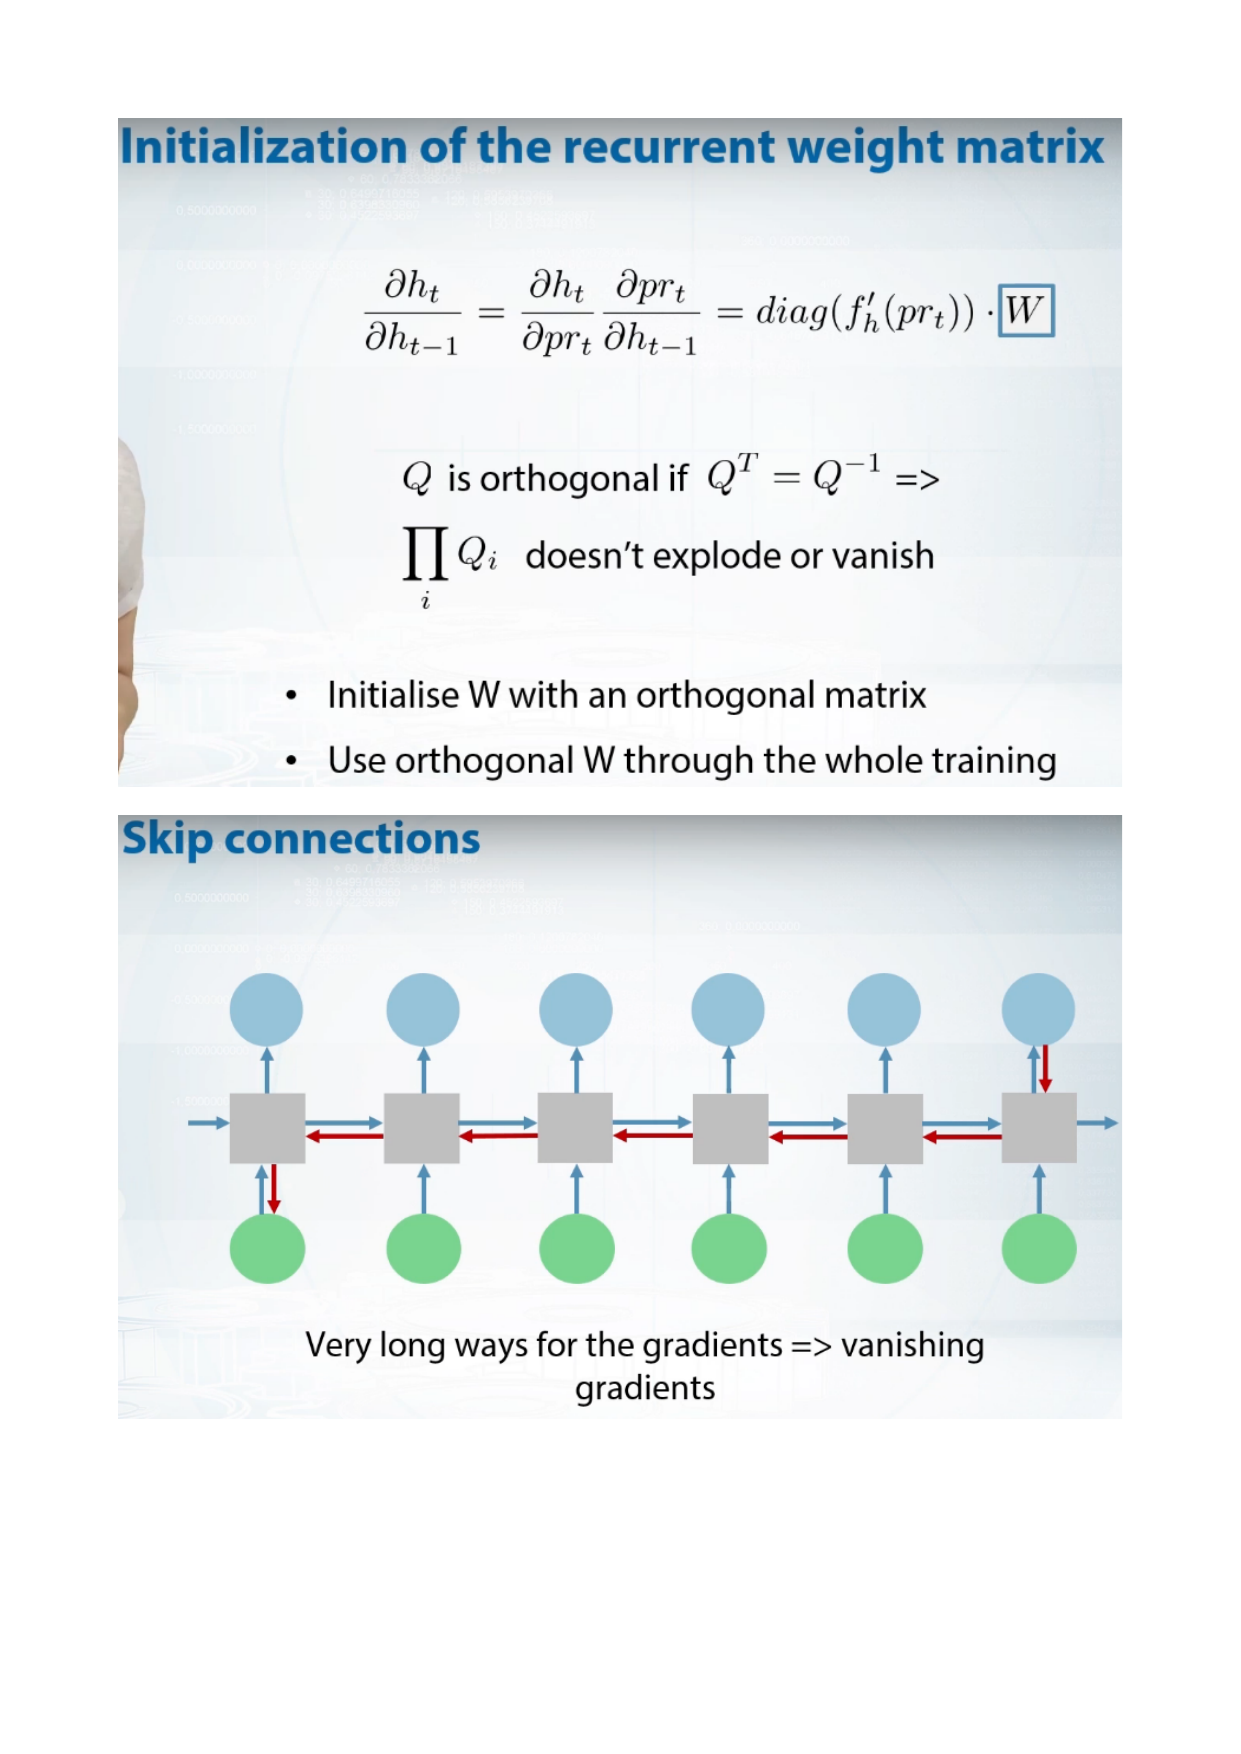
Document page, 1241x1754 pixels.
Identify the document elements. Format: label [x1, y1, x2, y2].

picture [118, 118, 1123, 787]
picture [118, 815, 1123, 1419]
